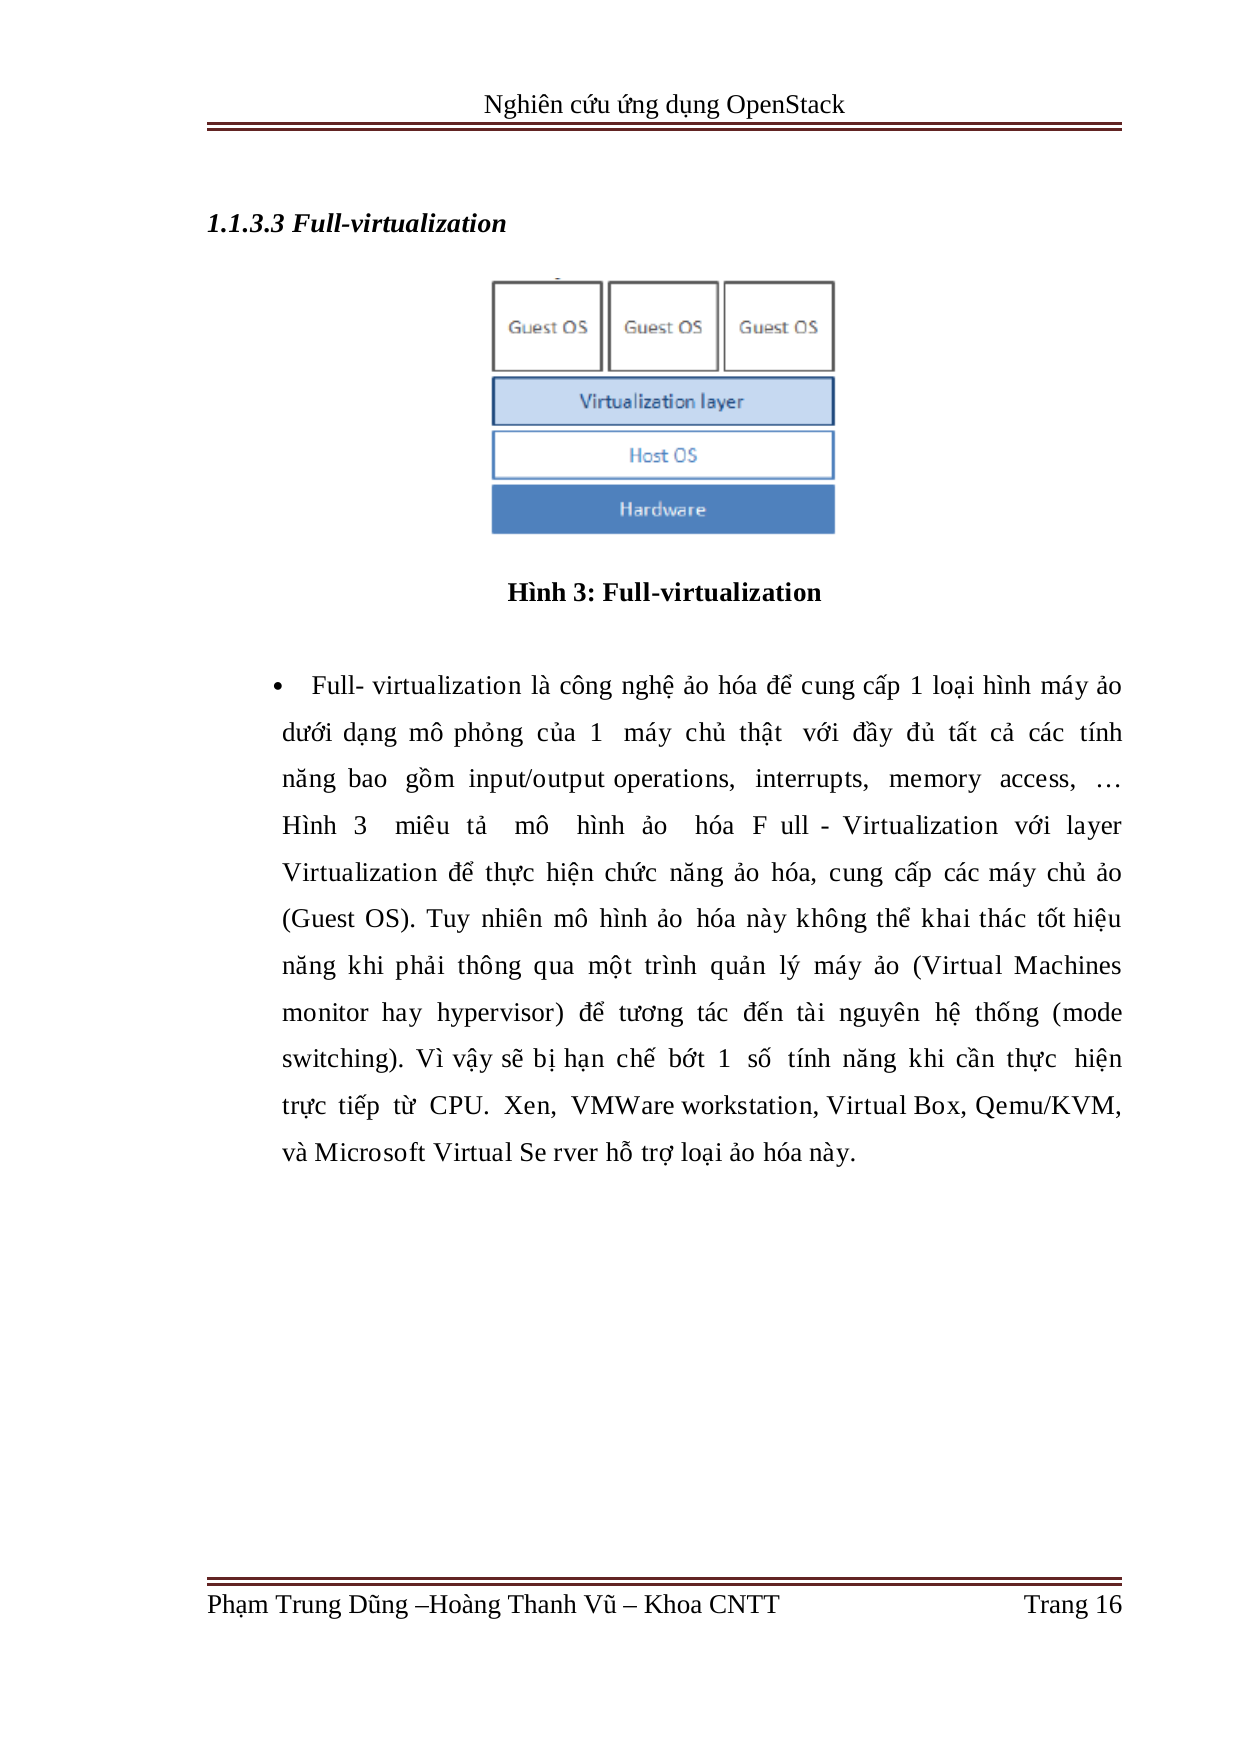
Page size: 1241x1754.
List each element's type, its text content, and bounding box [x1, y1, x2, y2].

list Full- virtualization là công nghệ ảo hóa để cung cấp 1 loại hình máy ảo dưới dạng mô phỏng của 1 máy chủ thật với đầy đủ tất cả các tính năng bao gồm input/output operations, interrupts, memory access, … Hình 3 miêu tả mô hình ảo hóa F ull - Virtualization với layer Virtualization để thực hiện chức năng ảo hóa, cung cấp các máy chủ ảo (Guest OS). Tuy nhiên mô hình ảo hóa này không thể khai thác tốt hiệu năng khi phải thông qua một trình quản lý máy ảo (Virtual Machines monitor hay hypervisor) để tương tác đến tài nguyên hệ thống (mode switching). Vì vậy sẽ bị hạn chế bớt 1 số tính năng khi cần thực hiện trực tiếp từ CPU. Xen, VMWare workstation, Virtual Box, Qemu/KVM, và Microsoft Virtual Se rver hỗ trợ loại ảo hóa này. [244, 669, 1122, 1167]
text Hình 3: Full-virtualization [207, 576, 1122, 608]
subtitle 1.1.3.3 Full-virtualization [207, 207, 1122, 238]
